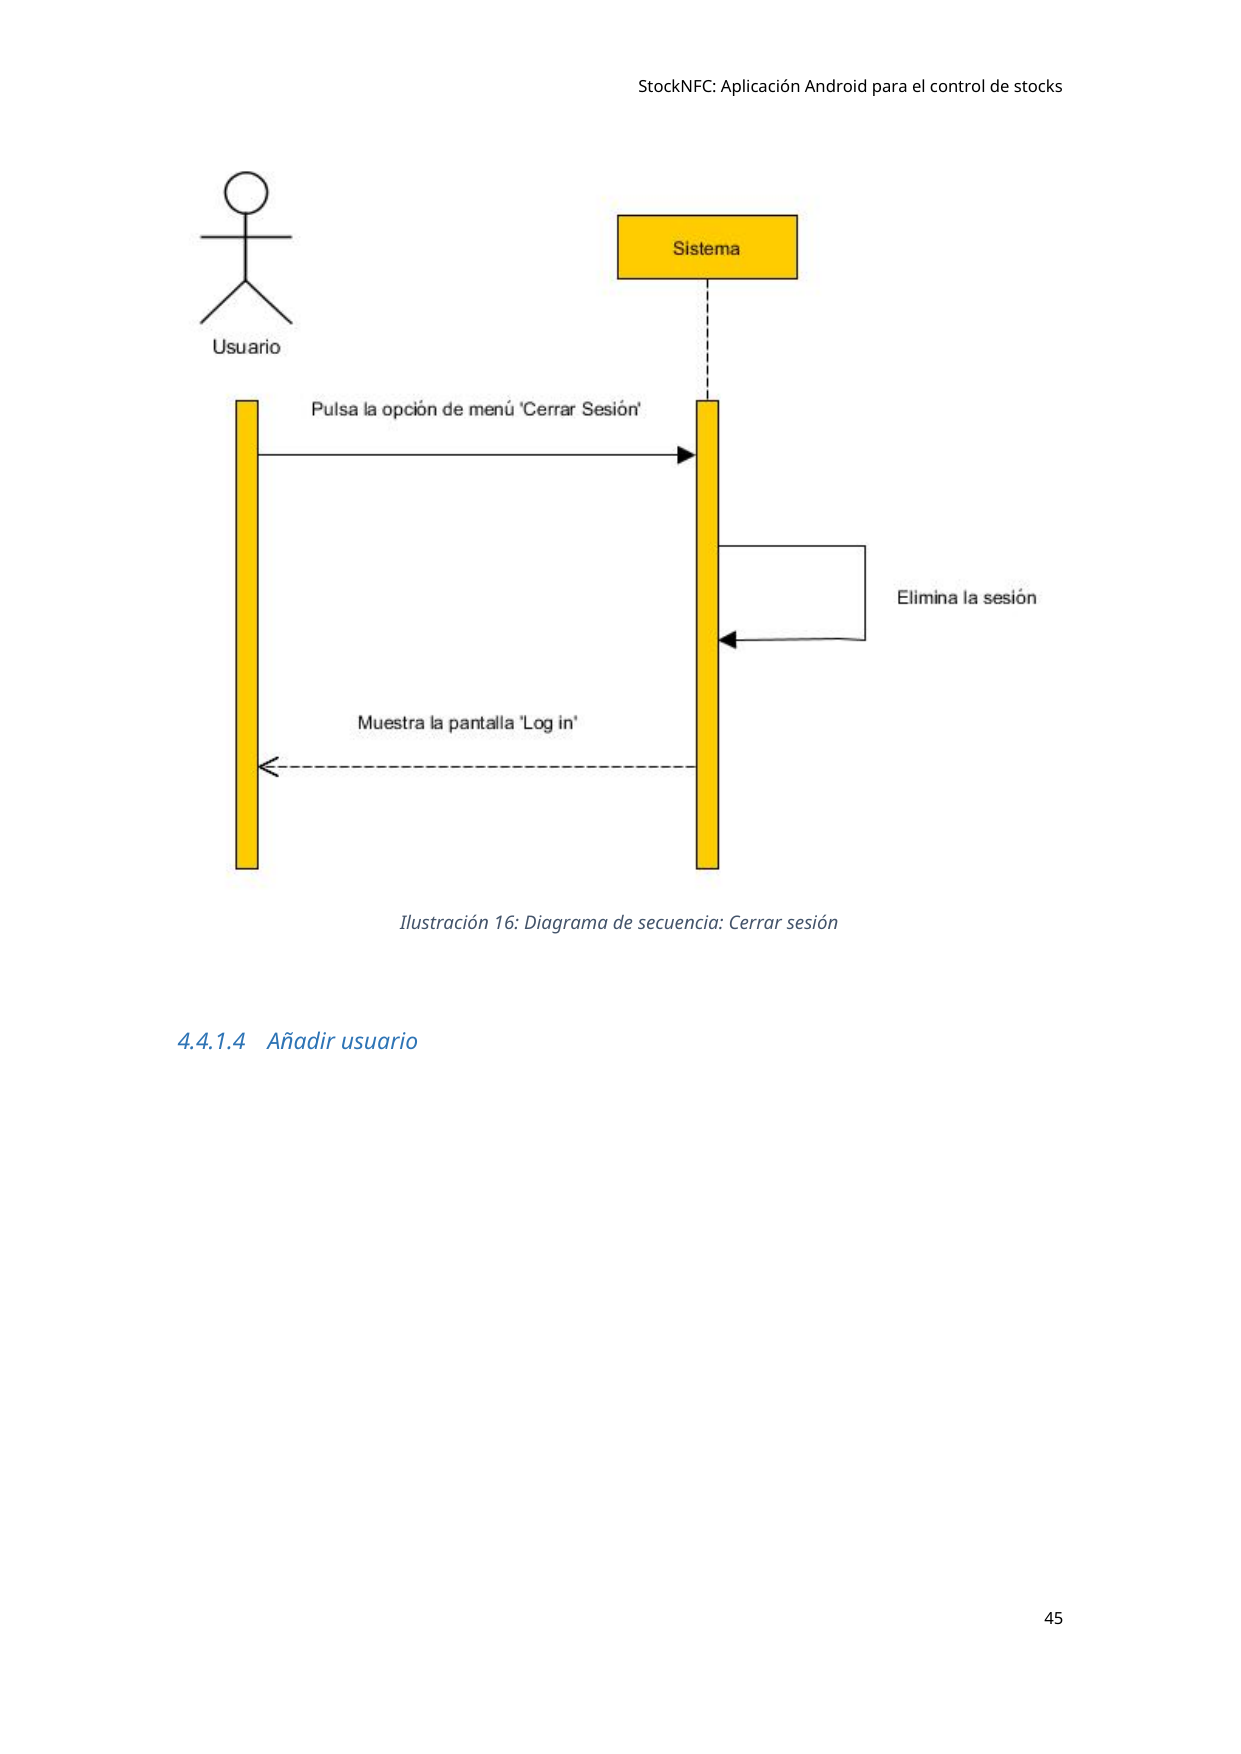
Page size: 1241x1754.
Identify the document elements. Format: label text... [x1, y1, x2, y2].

text Ilustración 16: Diagrama de secuencia: Cerrar sesión [177, 910, 1063, 935]
subtitle Añadir usuario [177, 1025, 1063, 1056]
